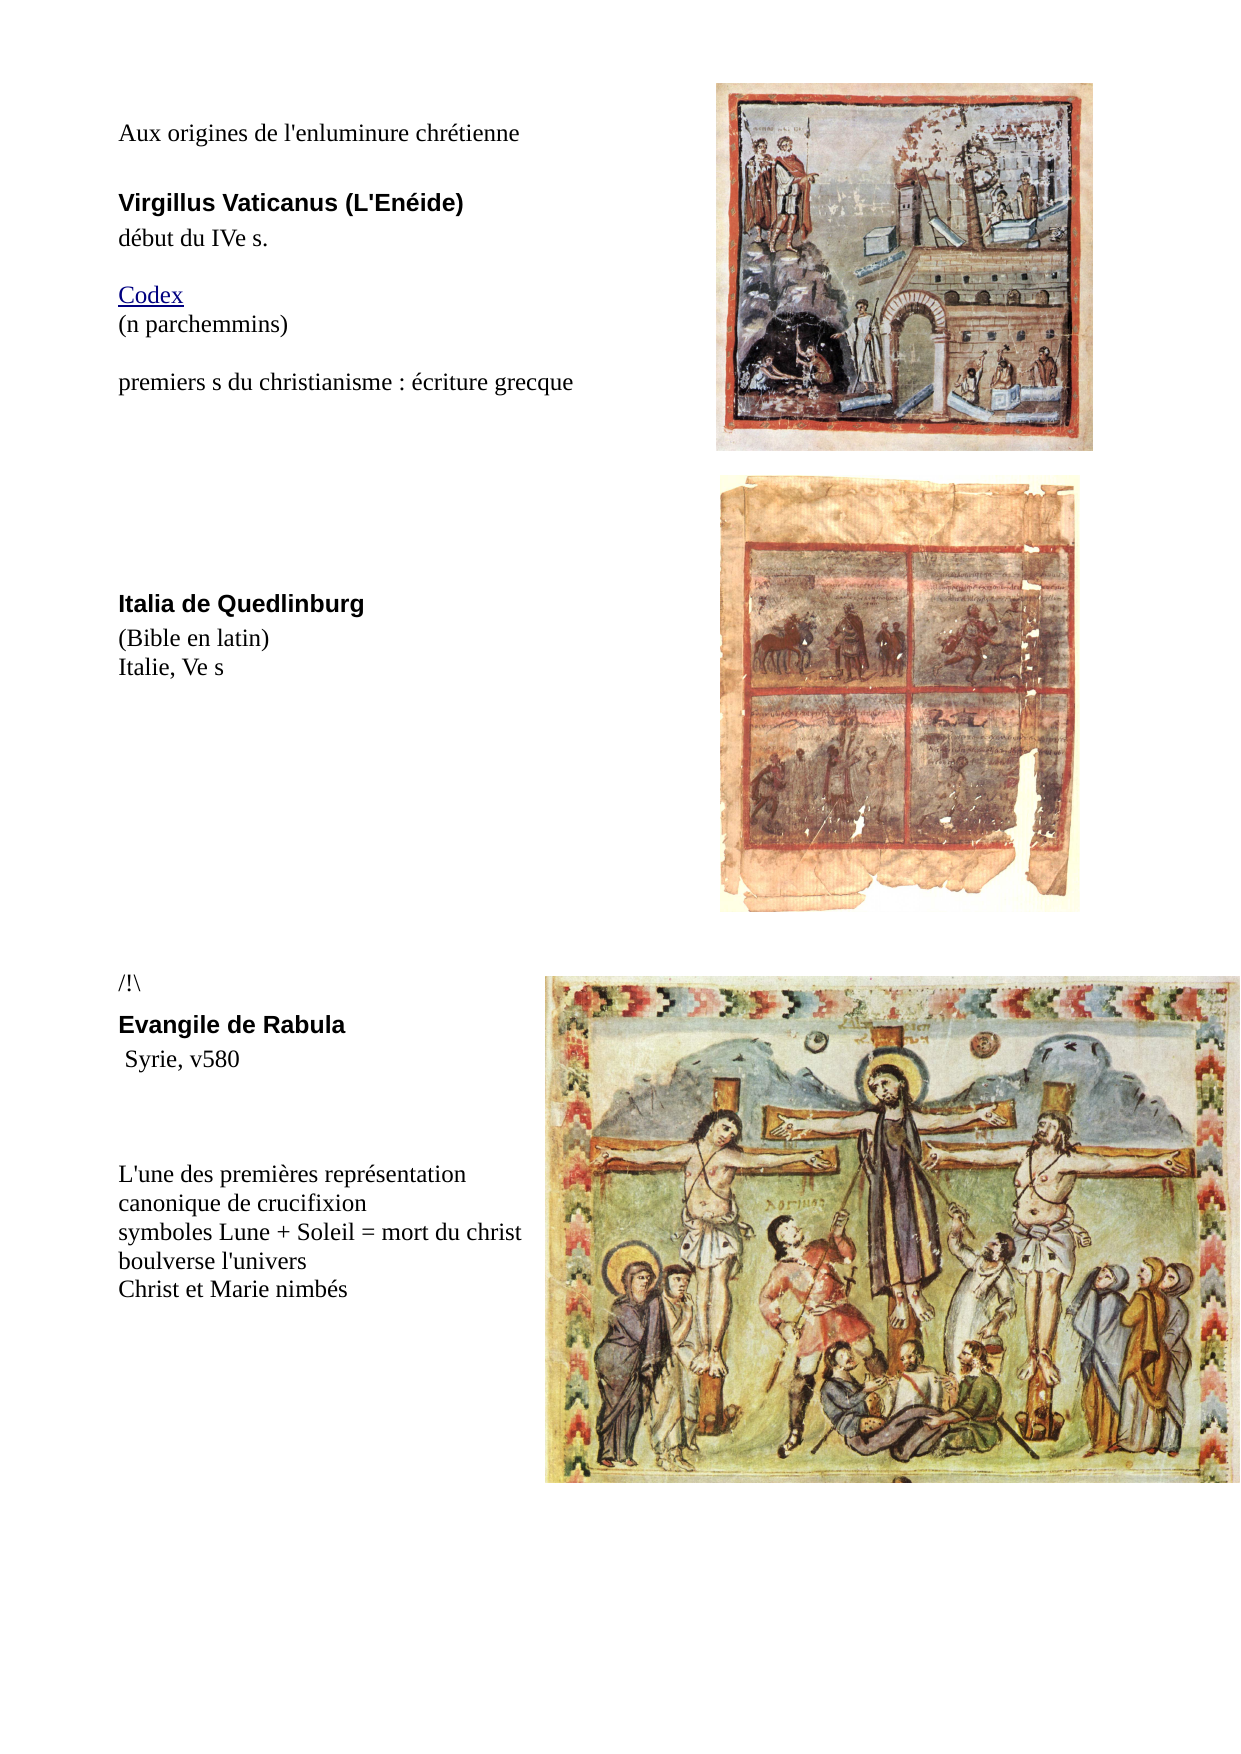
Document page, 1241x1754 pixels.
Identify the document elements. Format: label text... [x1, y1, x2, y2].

subtitle Italia de Quedlinburg [118, 589, 720, 617]
text début du IVe s. [118, 223, 716, 252]
picture [720, 475, 1080, 912]
text Italie, Ve s [118, 652, 720, 681]
text [1093, 309, 1122, 338]
text /!\ [118, 968, 1122, 997]
text symboles Lune + Soleil = mort du christ boulverse l'univers [118, 1217, 545, 1274]
subtitle Evangile de Rabula [118, 1010, 545, 1038]
text (Bible en latin) [118, 623, 720, 652]
text premiers s du christianisme : écriture grecque [118, 367, 716, 395]
subtitle [1080, 589, 1122, 617]
text [1093, 223, 1122, 252]
text Christ et Marie nimbés [118, 1274, 545, 1303]
text Aux origines de l'enluminure chrétienne [118, 118, 716, 147]
text Syrie, v580 [118, 1044, 545, 1073]
text [1093, 280, 1122, 309]
text [1093, 118, 1122, 147]
subtitle Virgillus Vaticanus (L'Enéide) [118, 188, 716, 217]
picture [716, 83, 1093, 451]
subtitle [1093, 188, 1122, 217]
text [1080, 652, 1122, 681]
text L'une des premières représentation canonique de crucifixion [118, 1159, 545, 1217]
text Codex [118, 280, 716, 309]
text [1080, 623, 1122, 652]
text (n parchemmins) [118, 309, 716, 338]
picture [545, 976, 1240, 1483]
